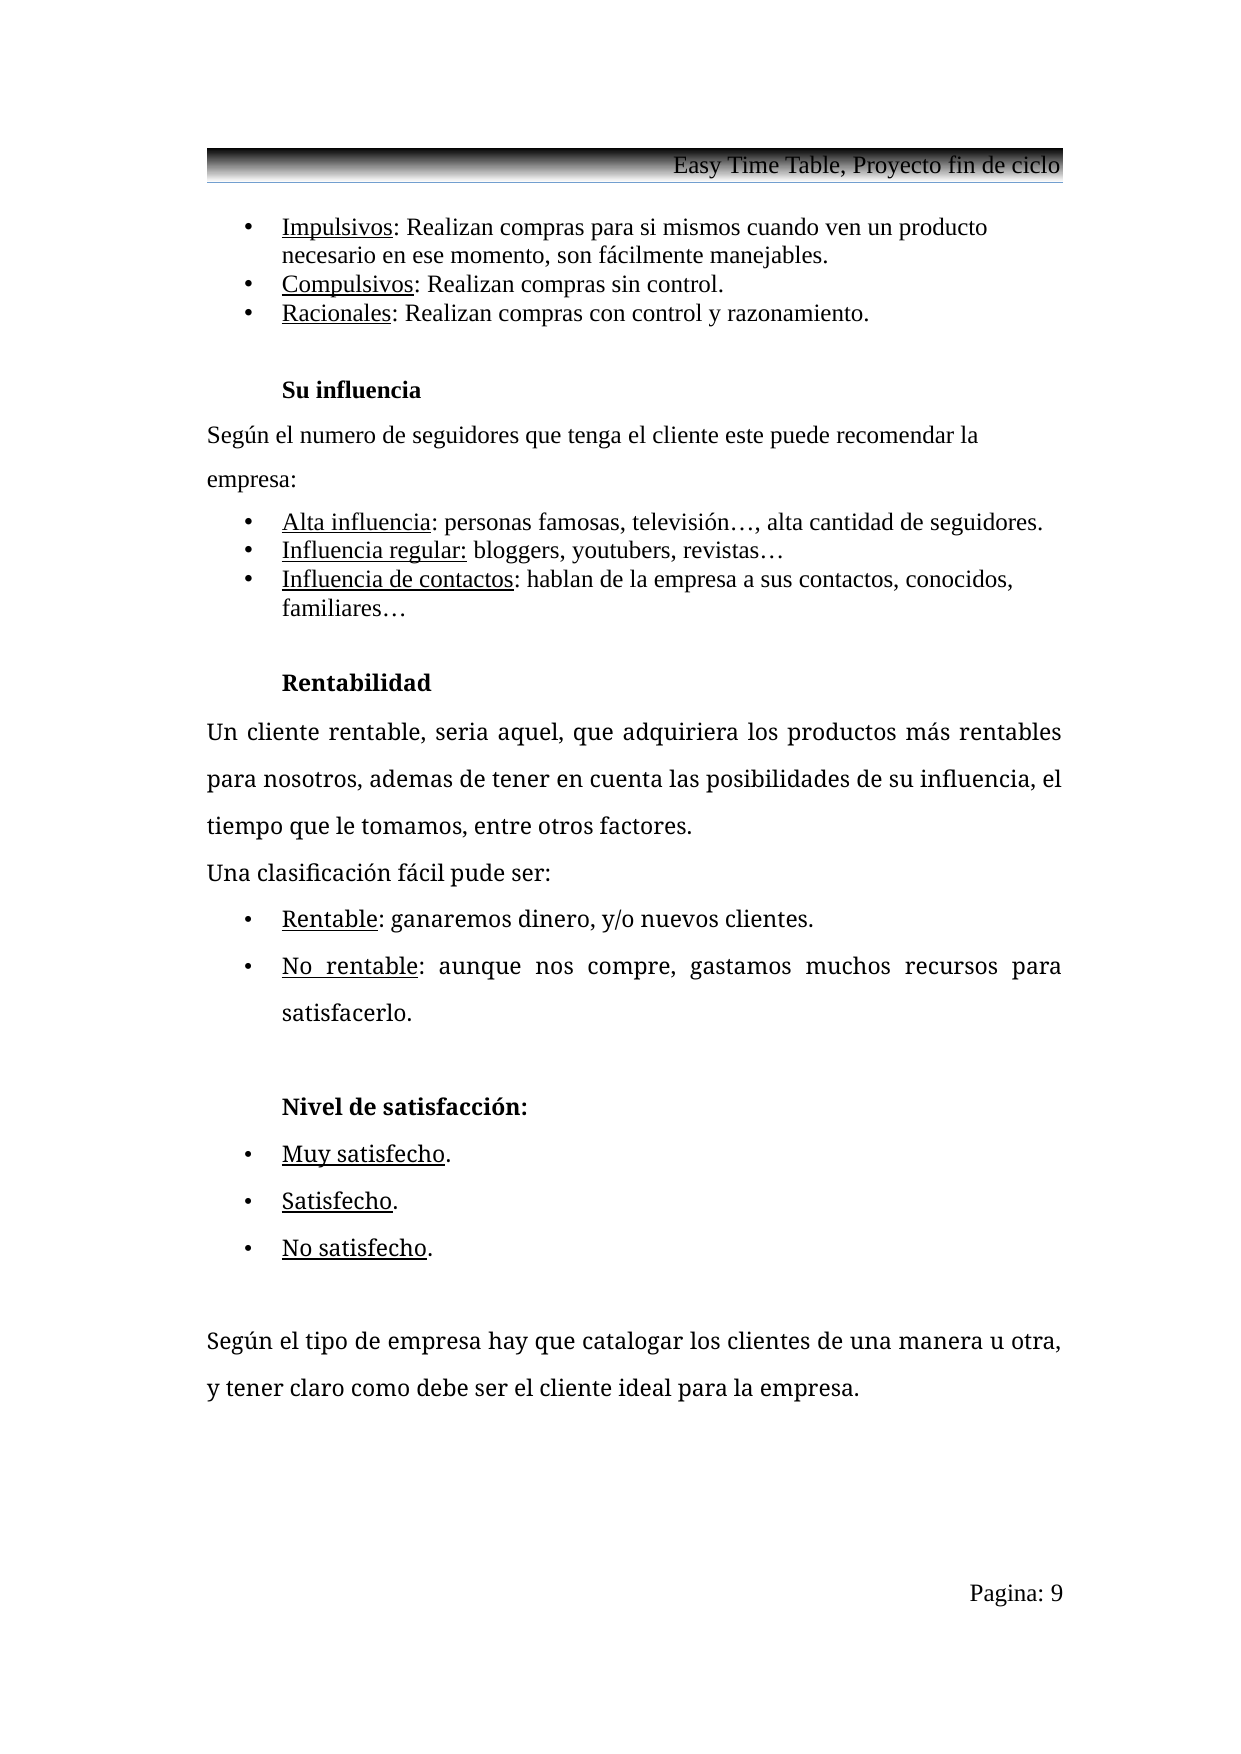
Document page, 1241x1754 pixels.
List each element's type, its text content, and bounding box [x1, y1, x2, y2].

list Satisfecho. [244, 1185, 1063, 1216]
text Según el numero de seguidores que tenga el cliente este puede recomendar la empresa: [207, 421, 1063, 492]
list Compulsivos: Realizan compras sin control. [244, 269, 1063, 298]
list Impulsivos: Realizan compras para si mismos cuando ven un producto necesario en ese momento, son fácilmente manejables. [244, 212, 1063, 269]
text Nivel de satisfacción: [207, 1091, 1063, 1122]
list Influencia de contactos: hablan de la empresa a sus contactos, conocidos, familiares… [244, 564, 1063, 622]
list No rentable: aunque nos compre, gastamos muchos recursos para satisfacerlo. [244, 950, 1063, 1028]
text Una clasificación fácil pude ser: [207, 857, 1063, 888]
list Alta influencia: personas famosas, televisión…, alta cantidad de seguidores. [244, 507, 1063, 536]
text Un cliente rentable, seria aquel, que adquiriera los productos más rentables para nosotros, ademas de tener en cuenta las posibilidades de su influencia, el tiempo que le tomamos, entre otros factores. [207, 716, 1063, 841]
text Según el tipo de empresa hay que catalogar los clientes de una manera u otra, y tener claro como debe ser el cliente ideal para la empresa. [207, 1325, 1063, 1403]
list Influencia regular: bloggers, youtubers, revistas… [244, 536, 1063, 564]
text Rentabilidad [207, 665, 1063, 699]
list No satisfecho. [244, 1232, 1063, 1263]
list Muy satisfecho. [244, 1138, 1063, 1169]
text Su influencia [207, 374, 1063, 405]
list Racionales: Realizan compras con control y razonamiento. [244, 298, 1063, 327]
list Rentable: ganaremos dinero, y/o nuevos clientes. [244, 903, 1063, 935]
